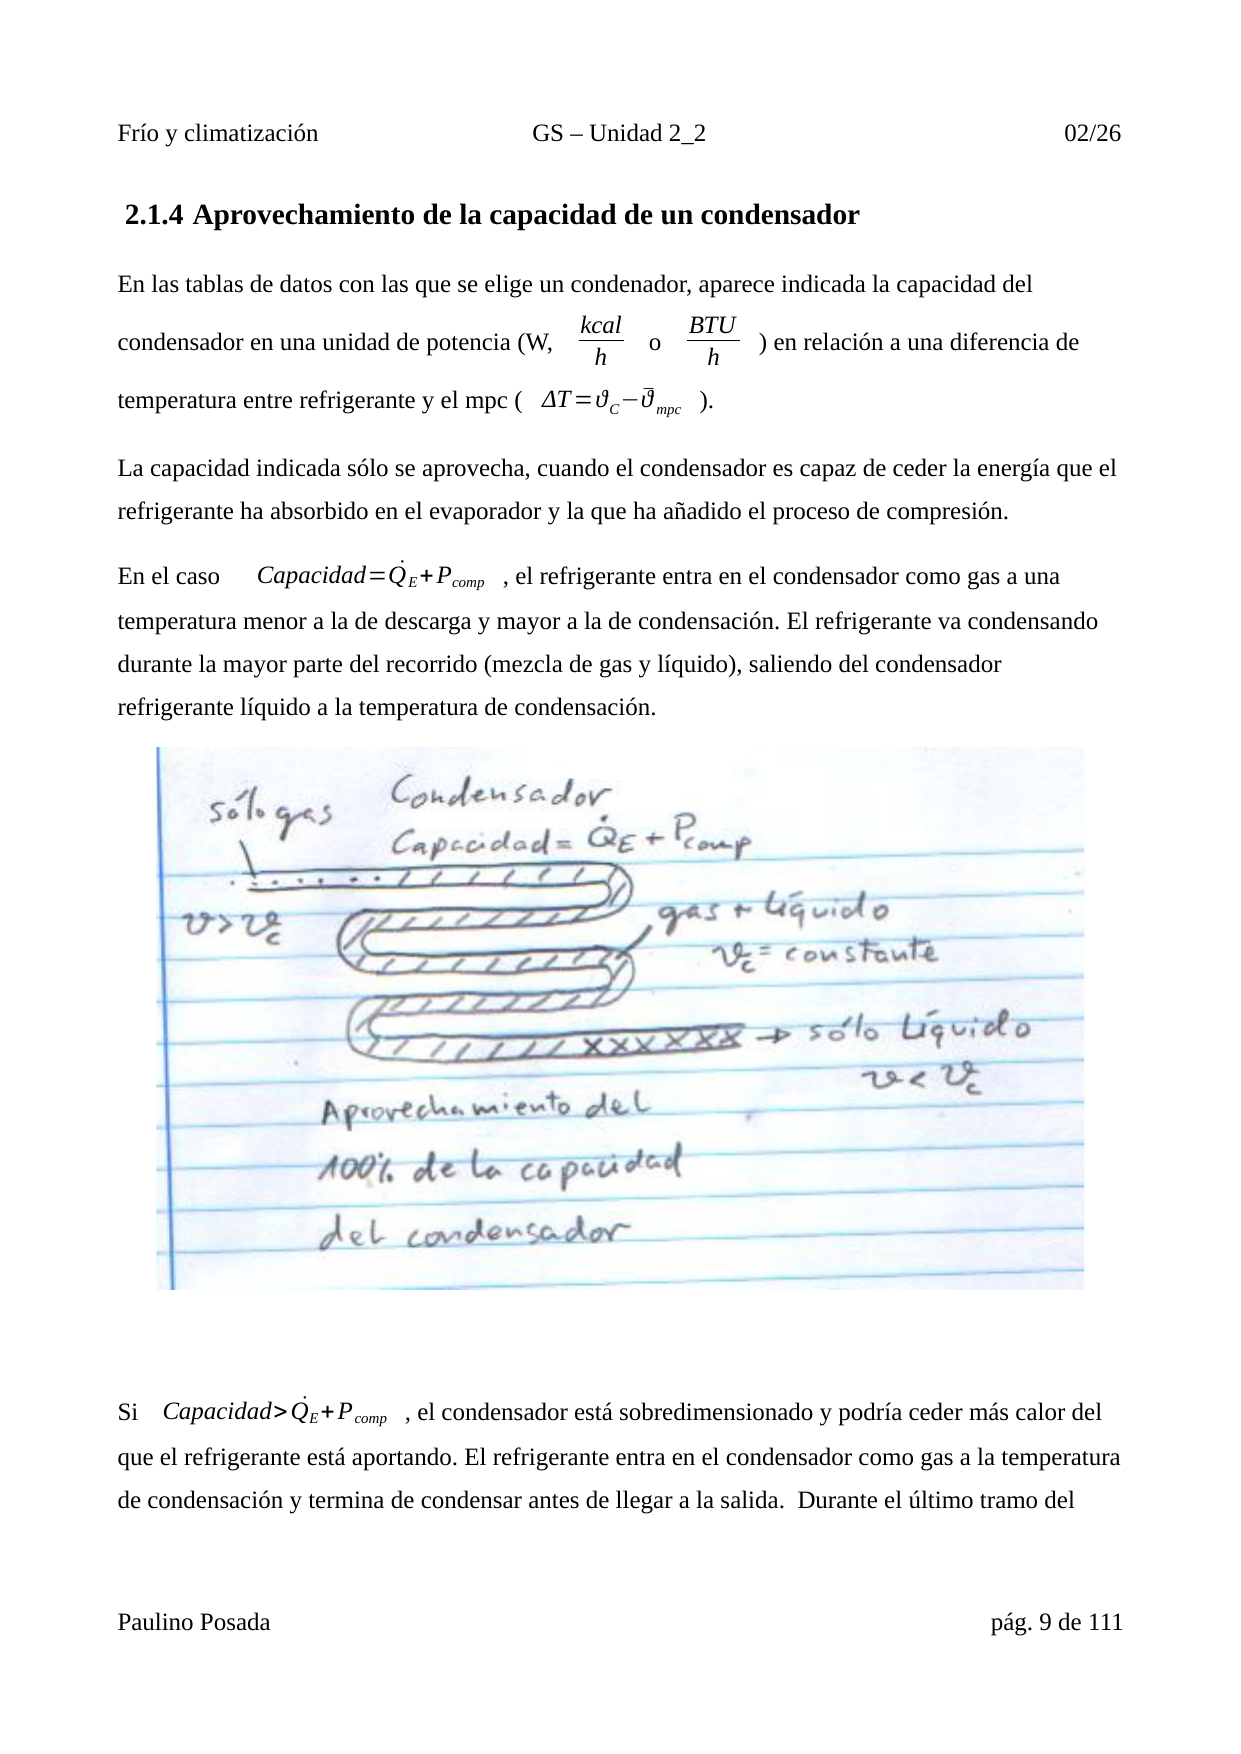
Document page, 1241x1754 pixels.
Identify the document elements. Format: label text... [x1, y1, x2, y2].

text En el caso , el refrigerante entra en el condensador como gas a una temperatura menor a la de descarga y mayor a la de condensación. El refrigerante va condensando durante la mayor parte del recorrido (mezcla de gas y líquido), saliendo del condensador refrigerante líquido a la temperatura de condensación. [117, 560, 1123, 721]
picture [156, 747, 1085, 1290]
text Si , el condensador está sobredimensionado y podría ceder más calor del que el refrigerante está aportando. El refrigerante entra en el condensador como gas a la temperatura de condensación y termina de condensar antes de llegar a la salida. Durante el último tramo del recorrido, el refrigerante en estado sólo líquido, disminuye su temperatura por debajo de la de condensación. El refrigerante líquido sale del condensador subenfriado. [117, 1396, 1123, 1514]
text La capacidad indicada sólo se aprovecha, cuando el condensador es capaz de ceder la energía que el refrigerante ha absorbido en el evaporador y la que ha añadido el proceso de compresión. [117, 453, 1123, 524]
text En las tablas de datos con las que se elige un condenador, aparece indicada la capacidad del condensador en una unidad de potencia (W, o ) en relación a una diferencia de temperatura entre refrigerante y el mpc (). [117, 269, 1123, 417]
subtitle Aprovechamiento de la capacidad de un condensador [117, 197, 1123, 231]
